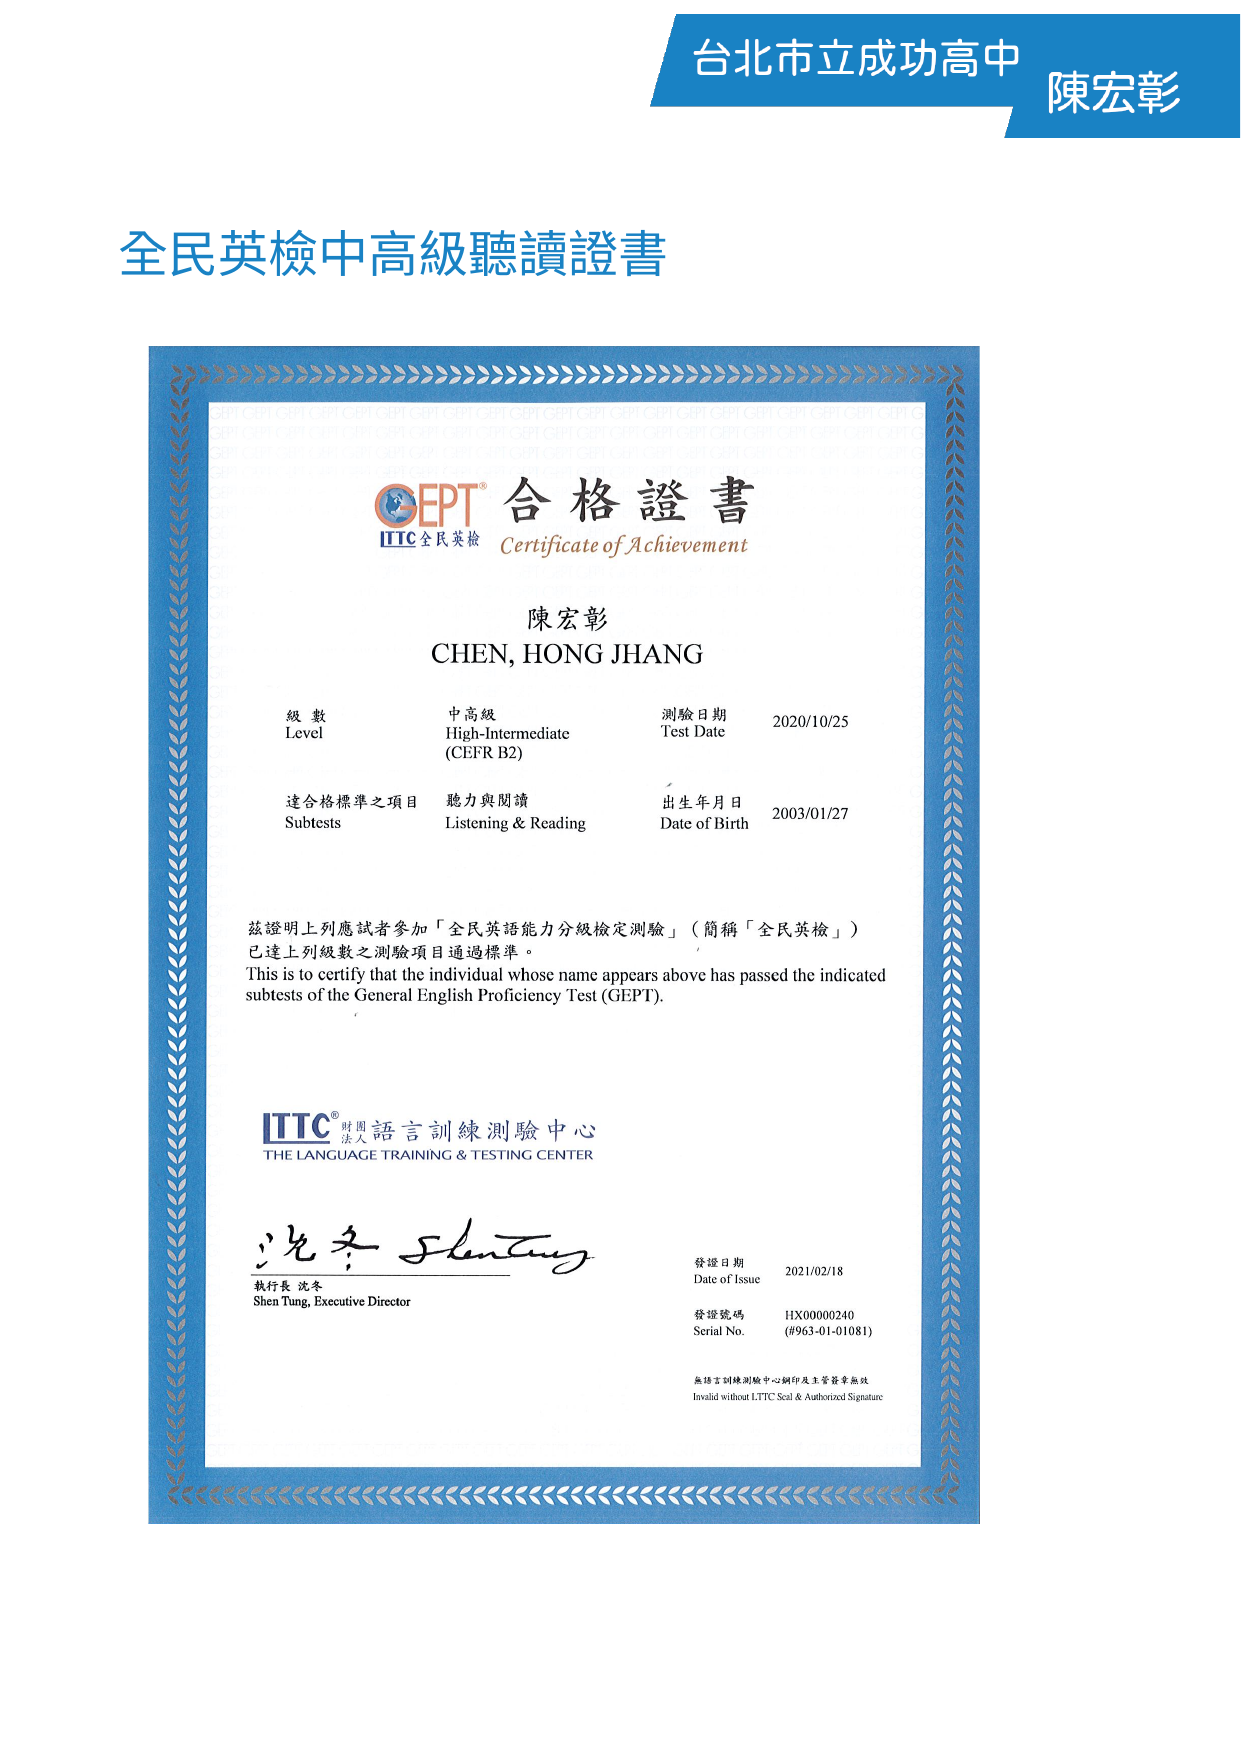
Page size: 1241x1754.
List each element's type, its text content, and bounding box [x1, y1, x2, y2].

picture [0, 0, 1241, 152]
subtitle 全民英檢中高級聽讀證書 [118, 214, 1122, 287]
